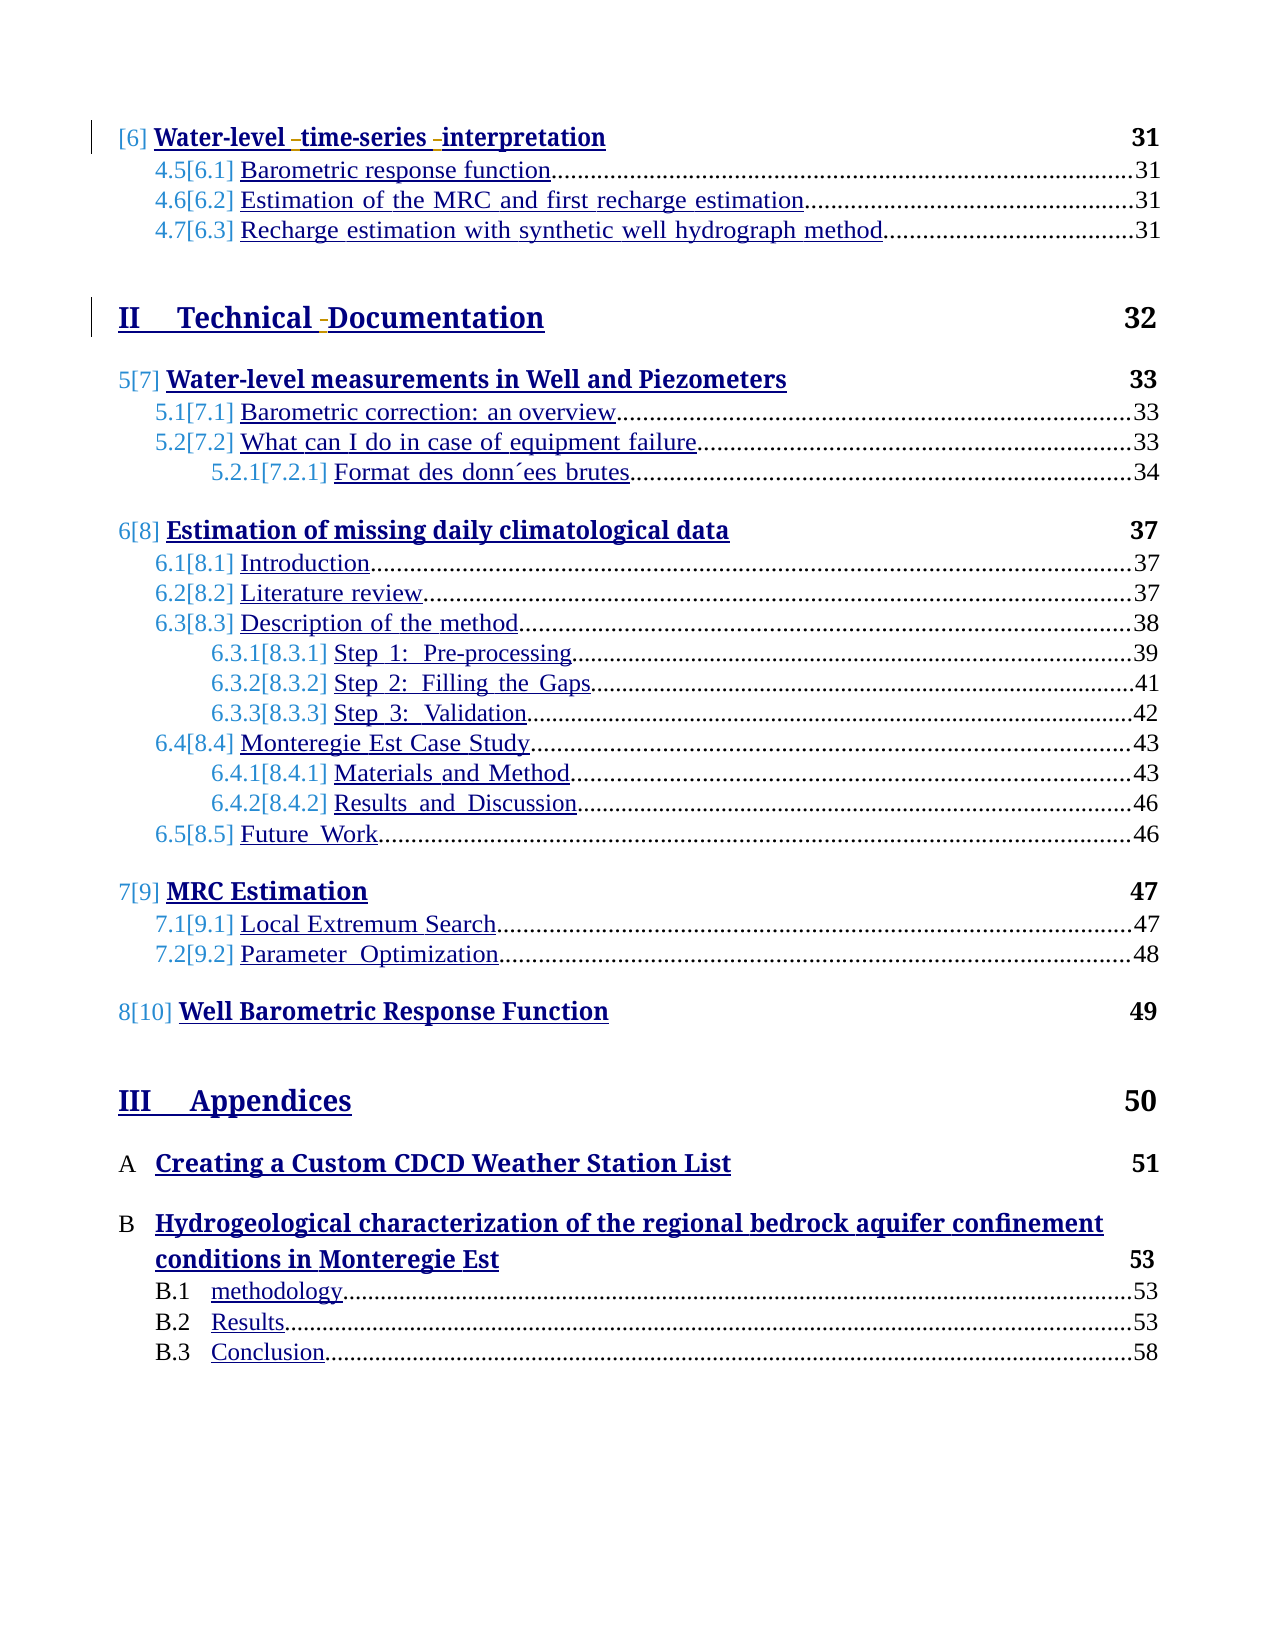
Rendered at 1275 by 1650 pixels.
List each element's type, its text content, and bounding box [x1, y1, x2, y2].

list Step 3: Validation 42 [211, 698, 1171, 727]
list Hydrogeological characterization of the regional bedrock aquifer confinement conditions in Monteregie Est 53 [118, 1206, 1158, 1275]
list Introduction 37 [155, 548, 1171, 576]
list Future Work 46 [155, 819, 1171, 847]
list Estimation of the MRC and first recharge estimation 31 [155, 186, 1171, 214]
list Well Barometric Response Function 49 [118, 994, 1171, 1028]
list Barometric response function 31 [155, 155, 1171, 184]
list Recharge estimation with synthetic well hydrograph method 31 [155, 216, 1171, 244]
list Results 53 [155, 1307, 1171, 1335]
list Water-level measurements in Well and Piezometers 33 [118, 362, 1171, 396]
list Barometric correction: an overview 33 [155, 397, 1171, 426]
list Format des donn´ees brutes 34 [211, 457, 1171, 486]
list Step 1: Pre-processing 39 [211, 638, 1171, 667]
list Literature review 37 [155, 578, 1171, 607]
list What can I do in case of equipment failure 33 [155, 427, 1171, 456]
list Step 2: Filling the Gaps 41 [211, 668, 1171, 697]
list methodology 53 [155, 1277, 1171, 1305]
list Monteregie Est Case Study 43 [155, 728, 1171, 757]
list Parameter Optimization 48 [155, 939, 1171, 968]
list Description of the method 38 [155, 608, 1171, 637]
text II Technical Documentation 32 [118, 297, 1171, 337]
list Water-level time-series interpretation 31 [118, 120, 1171, 154]
list Local Extremum Search 47 [155, 909, 1171, 938]
list Creating a Custom CDCD Weather Station List 51 [118, 1145, 1171, 1179]
list MRC Estimation 47 [118, 873, 1171, 908]
list Results and Discussion 46 [211, 788, 1171, 817]
list Materials and Method 43 [211, 758, 1171, 787]
list Estimation of missing daily climatological data 37 [118, 512, 1171, 546]
list Conclusion 58 [155, 1337, 1171, 1366]
text III Appendices 50 [118, 1081, 1171, 1120]
